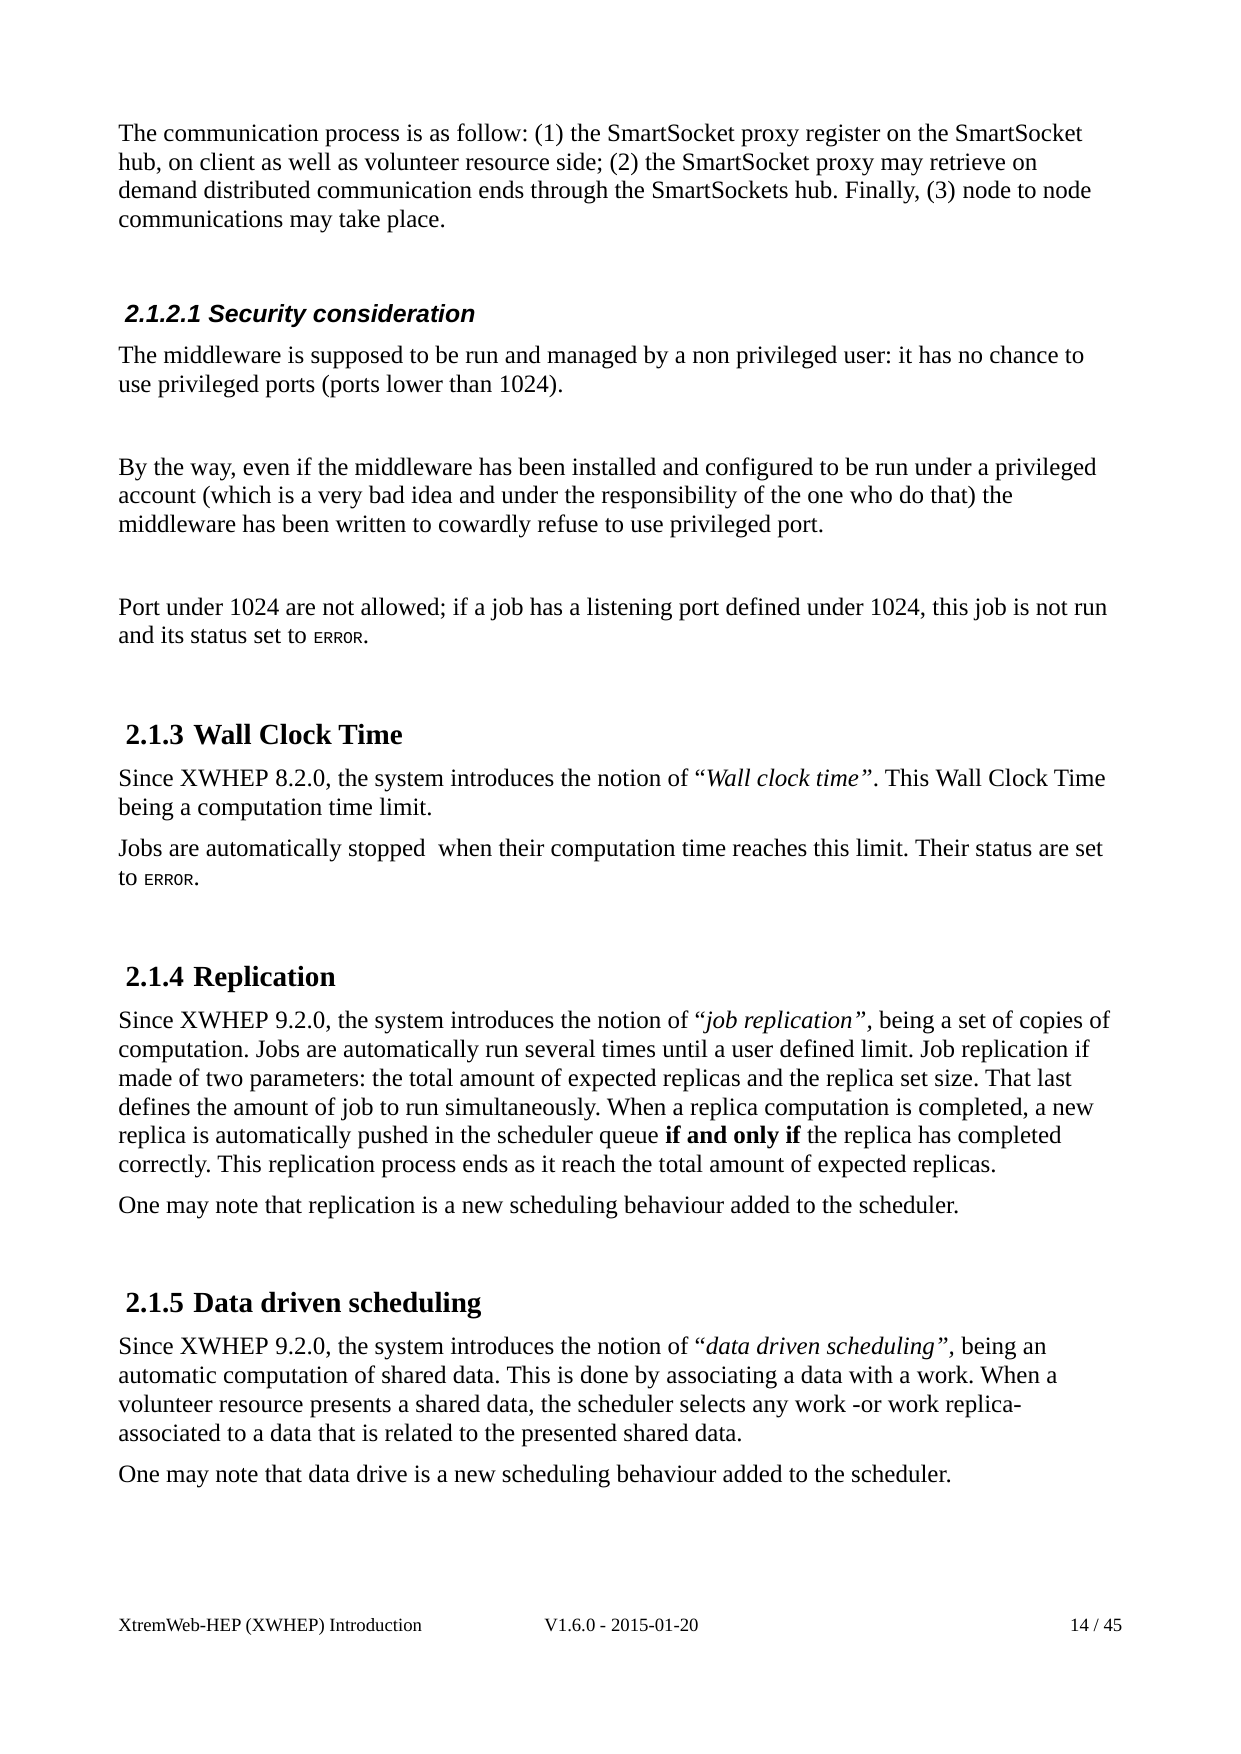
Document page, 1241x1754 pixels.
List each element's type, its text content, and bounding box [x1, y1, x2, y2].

text By the way, even if the middleware has been installed and configured to be run under a privileged account (which is a very bad idea and under the responsibility of the one who do that) the middleware has been written to cowardly refuse to use privileged port. [118, 452, 1122, 538]
subtitle Wall Clock Time [118, 717, 1122, 751]
text Port under 1024 are not allowed; if a job has a listening port defined under 1024, this job is not run and its status set to error. [118, 592, 1122, 651]
text The middleware is supposed to be run and managed by a non privileged user: it has no chance to use privileged ports (ports lower than 1024). [118, 340, 1122, 398]
subtitle Replication [118, 959, 1122, 993]
subtitle Data driven scheduling [118, 1285, 1122, 1319]
text Jobs are automatically stopped when their computation time reaches this limit. Their status are set to error. [118, 833, 1122, 893]
text Since XWHEP 9.2.0, the system introduces the notion of “data driven scheduling”, being an automatic computation of shared data. This is done by associating a data with a work. When a volunteer resource presents a shared data, the scheduler selects any work -or work replica- associated to a data that is related to the presented shared data. [118, 1331, 1122, 1446]
text One may note that data drive is a new scheduling behaviour added to the scheduler. [118, 1459, 1122, 1488]
text Since XWHEP 8.2.0, the system introduces the notion of “Wall clock time”. This Wall Clock Time being a computation time limit. [118, 763, 1122, 821]
text One may note that replication is a new scheduling behaviour added to the scheduler. [118, 1190, 1122, 1219]
subtitle Security consideration [118, 299, 1122, 328]
text The communication process is as follow: (1) the SmartSocket proxy register on the SmartSocket hub, on client as well as volunteer resource side; (2) the SmartSocket proxy may retrieve on demand distributed communication ends through the SmartSockets hub. Finally, (3) node to node communications may take place. [118, 118, 1122, 233]
text Since XWHEP 9.2.0, the system introduces the notion of “job replication”, being a set of copies of computation. Jobs are automatically run several times until a user defined limit. Job replication if made of two parameters: the total amount of expected replicas and the replica set size. That last defines the amount of job to run simultaneously. When a replica computation is completed, a new replica is automatically pushed in the scheduler queue if and only if the replica has completed correctly. This replication process ends as it reach the total amount of expected replicas. [118, 1005, 1122, 1178]
